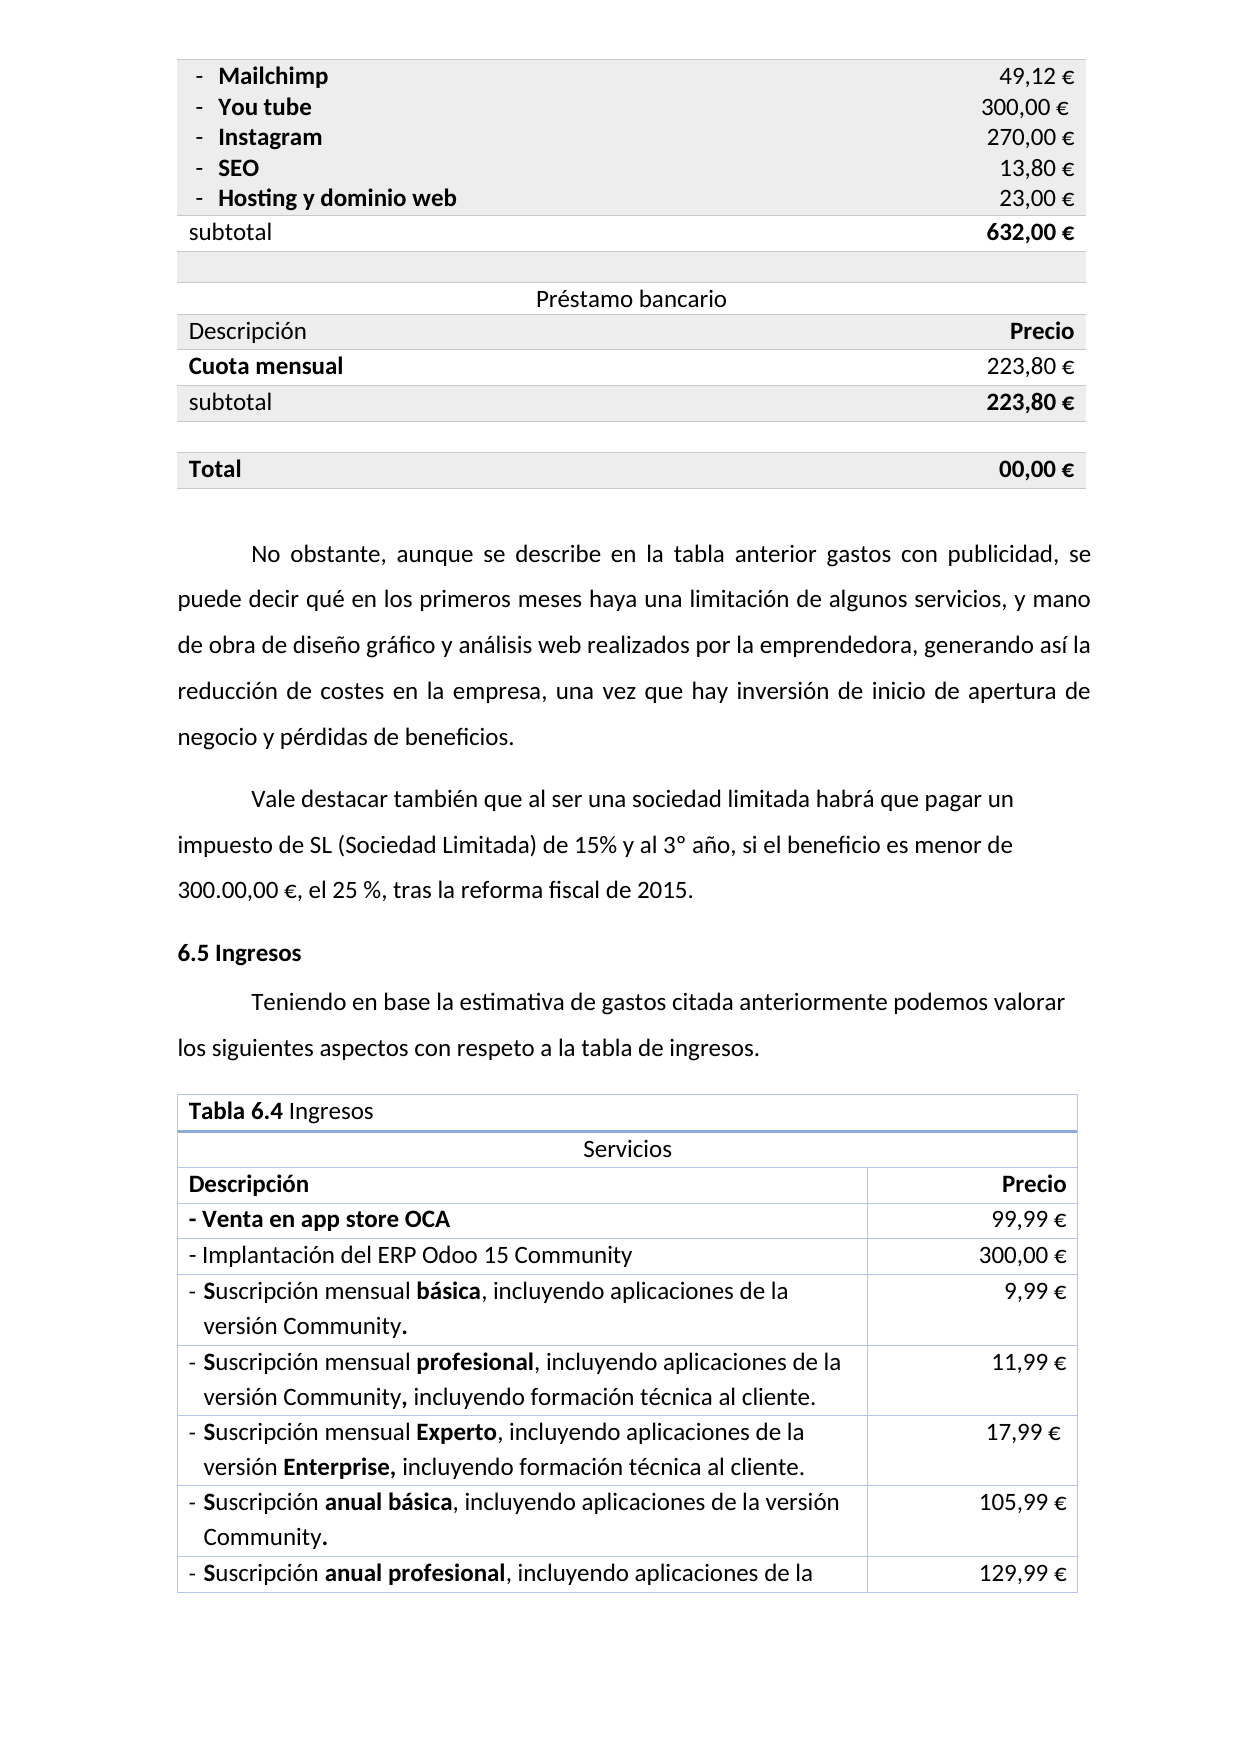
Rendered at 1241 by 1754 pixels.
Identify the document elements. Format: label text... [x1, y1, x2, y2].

table_header Tabla 6.4 Ingresos [178, 1095, 1077, 1129]
table_cell Suscripción mensual profesional, incluyendo aplicaciones de la versión Community, incluyendo formación técnica al cliente. [178, 1346, 867, 1415]
table_cell subtotal [177, 386, 868, 421]
table_cell Mailchimp You tube Instagram SEO Hosting y dominio web [177, 60, 868, 215]
table_cell Total [177, 453, 868, 488]
table_cell 11,99 € [868, 1346, 1077, 1415]
table_cell Suscripción mensual Experto, incluyendo aplicaciones de la versión Enterprise, incluyendo formación técnica al cliente. [178, 1416, 867, 1485]
table_cell Precio [868, 315, 1086, 349]
table_cell [177, 252, 1086, 282]
table_cell Servicios [178, 1133, 1077, 1167]
text Teniendo en base la estimativa de gastos citada anteriormente podemos valorar los siguientes aspectos con respeto a la tabla de ingresos. [177, 986, 1093, 1062]
table_cell [177, 422, 1086, 452]
table_cell Suscripción anual básica, incluyendo aplicaciones de la versión Community. [178, 1486, 867, 1556]
table_cell 632,00 € [868, 216, 1086, 251]
text No obstante, aunque se describe en la tabla anterior gastos con publicidad, se puede decir qué en los primeros meses haya una limitación de algunos servicios, y mano de obra de diseño gráfico y análisis web realizados por la emprendedora, generando así la reducción de costes en la empresa, una vez que hay inversión de inicio de apertura de negocio y pérdidas de beneficios. [177, 538, 1093, 751]
table_cell Cuota mensual [177, 350, 868, 385]
table_cell Suscripción mensual básica, incluyendo aplicaciones de la versión Community. [178, 1275, 867, 1344]
table_cell 300,00 € [868, 1239, 1077, 1274]
table_cell - Venta en app store OCA [178, 1204, 867, 1238]
table_cell 223,80 € [868, 350, 1086, 385]
table_cell 49,12 € 300,00 € 270,00 € 13,80 € 23,00 € [868, 60, 1086, 215]
table_cell Precio [868, 1168, 1077, 1202]
table_cell Descripción [177, 315, 868, 349]
table_cell 17,99 € [868, 1416, 1077, 1485]
table_cell subtotal [177, 216, 868, 251]
table_cell - Implantación del ERP Odoo 15 Community [178, 1239, 867, 1274]
table_cell 105,99 € [868, 1486, 1077, 1556]
table_cell 129,99 € [868, 1557, 1077, 1592]
table_cell Préstamo bancario [177, 283, 1086, 314]
text Vale destacar también que al ser una sociedad limitada habrá que pagar un impuesto de SL (Sociedad Limitada) de 15% y al 3º año, si el beneficio es menor de 300.00,00 €, el 25 %, tras la reforma fiscal de 2015. [177, 783, 1093, 905]
table_cell 99,99 € [868, 1204, 1077, 1238]
table_cell 9,99 € [868, 1275, 1077, 1344]
table_cell 00,00 € [868, 453, 1086, 488]
table_cell Suscripción anual profesional, incluyendo aplicaciones de la [178, 1557, 867, 1592]
table_cell 223,80 € [868, 386, 1086, 421]
table_cell Descripción [178, 1168, 867, 1202]
text 6.5 Ingresos [177, 937, 1093, 968]
